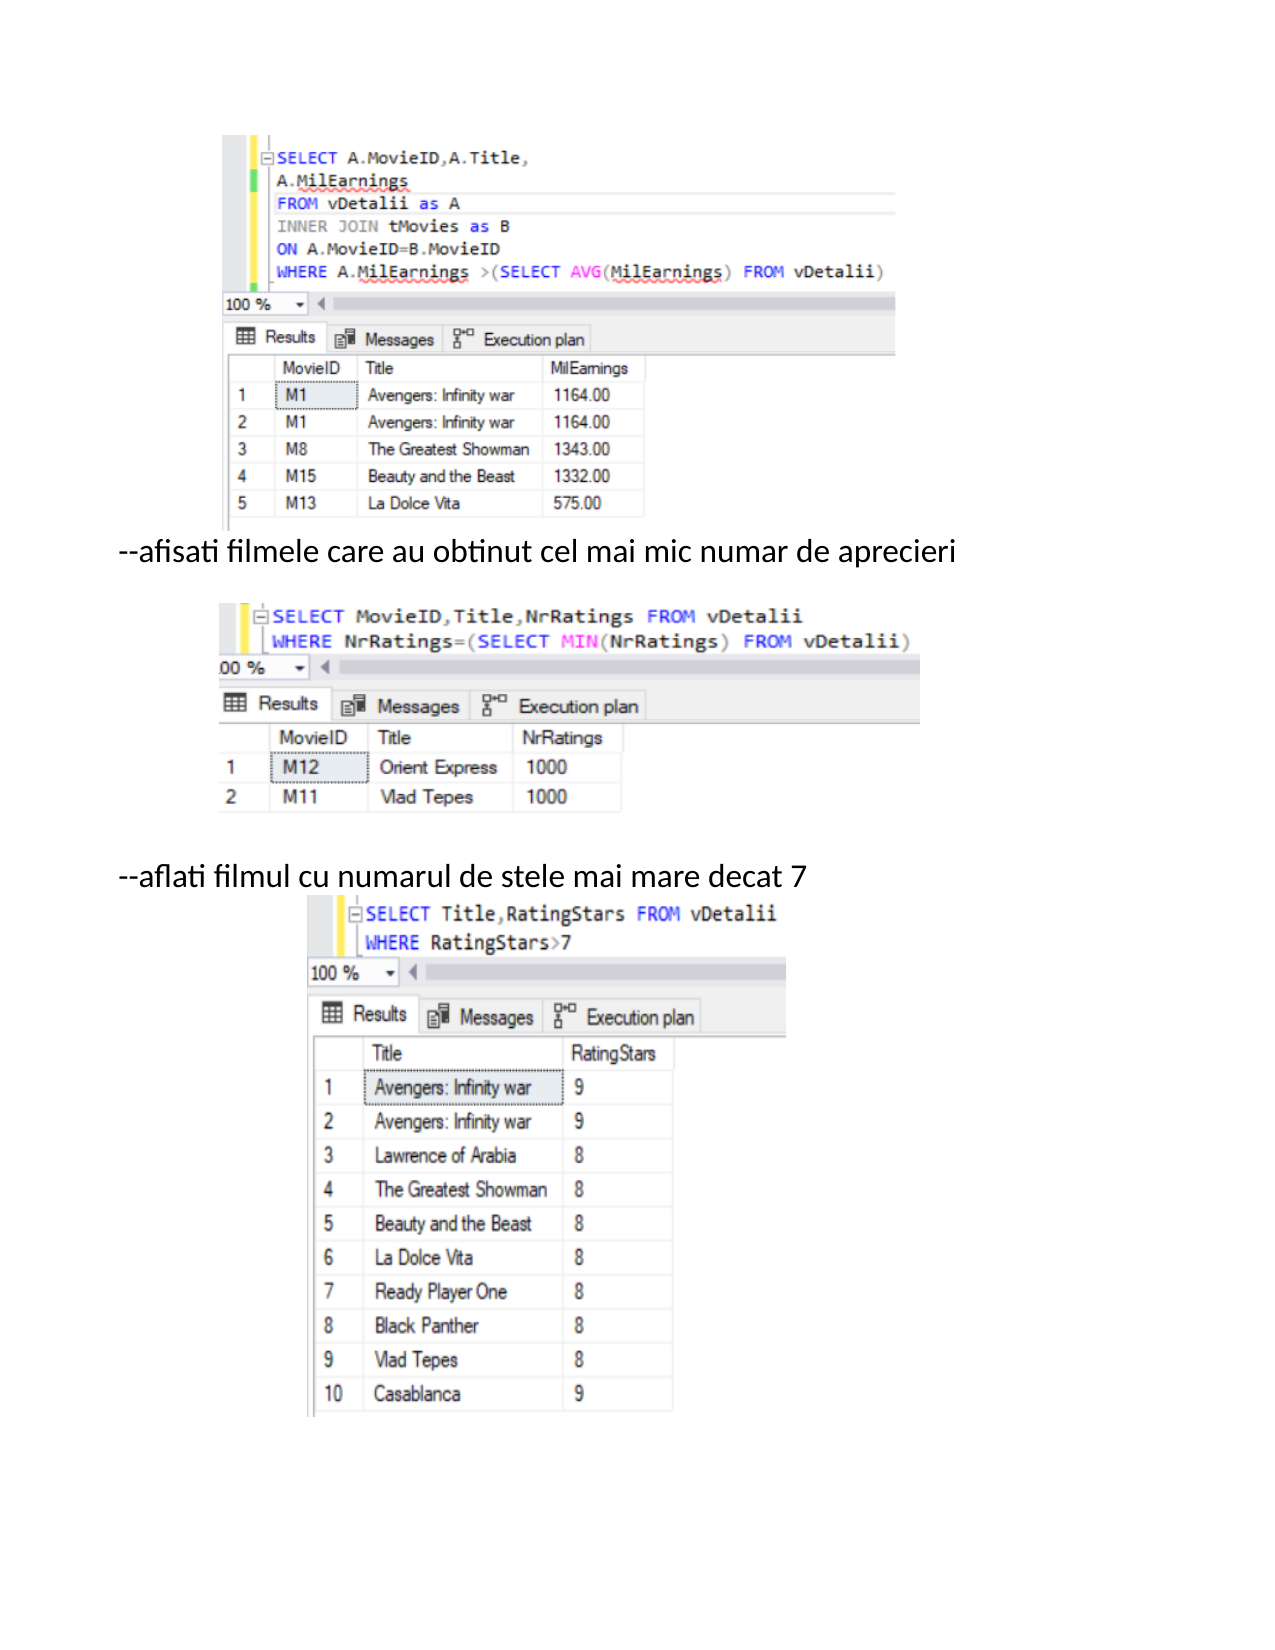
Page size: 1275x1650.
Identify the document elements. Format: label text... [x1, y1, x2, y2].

picture [218, 603, 920, 814]
text --aflati filmul cu numarul de stele mai mare decat 7 [118, 854, 1157, 895]
picture [307, 895, 787, 1417]
picture [222, 135, 896, 531]
text --afisati filmele care au obtinut cel mai mic numar de aprecieri [118, 118, 1157, 571]
